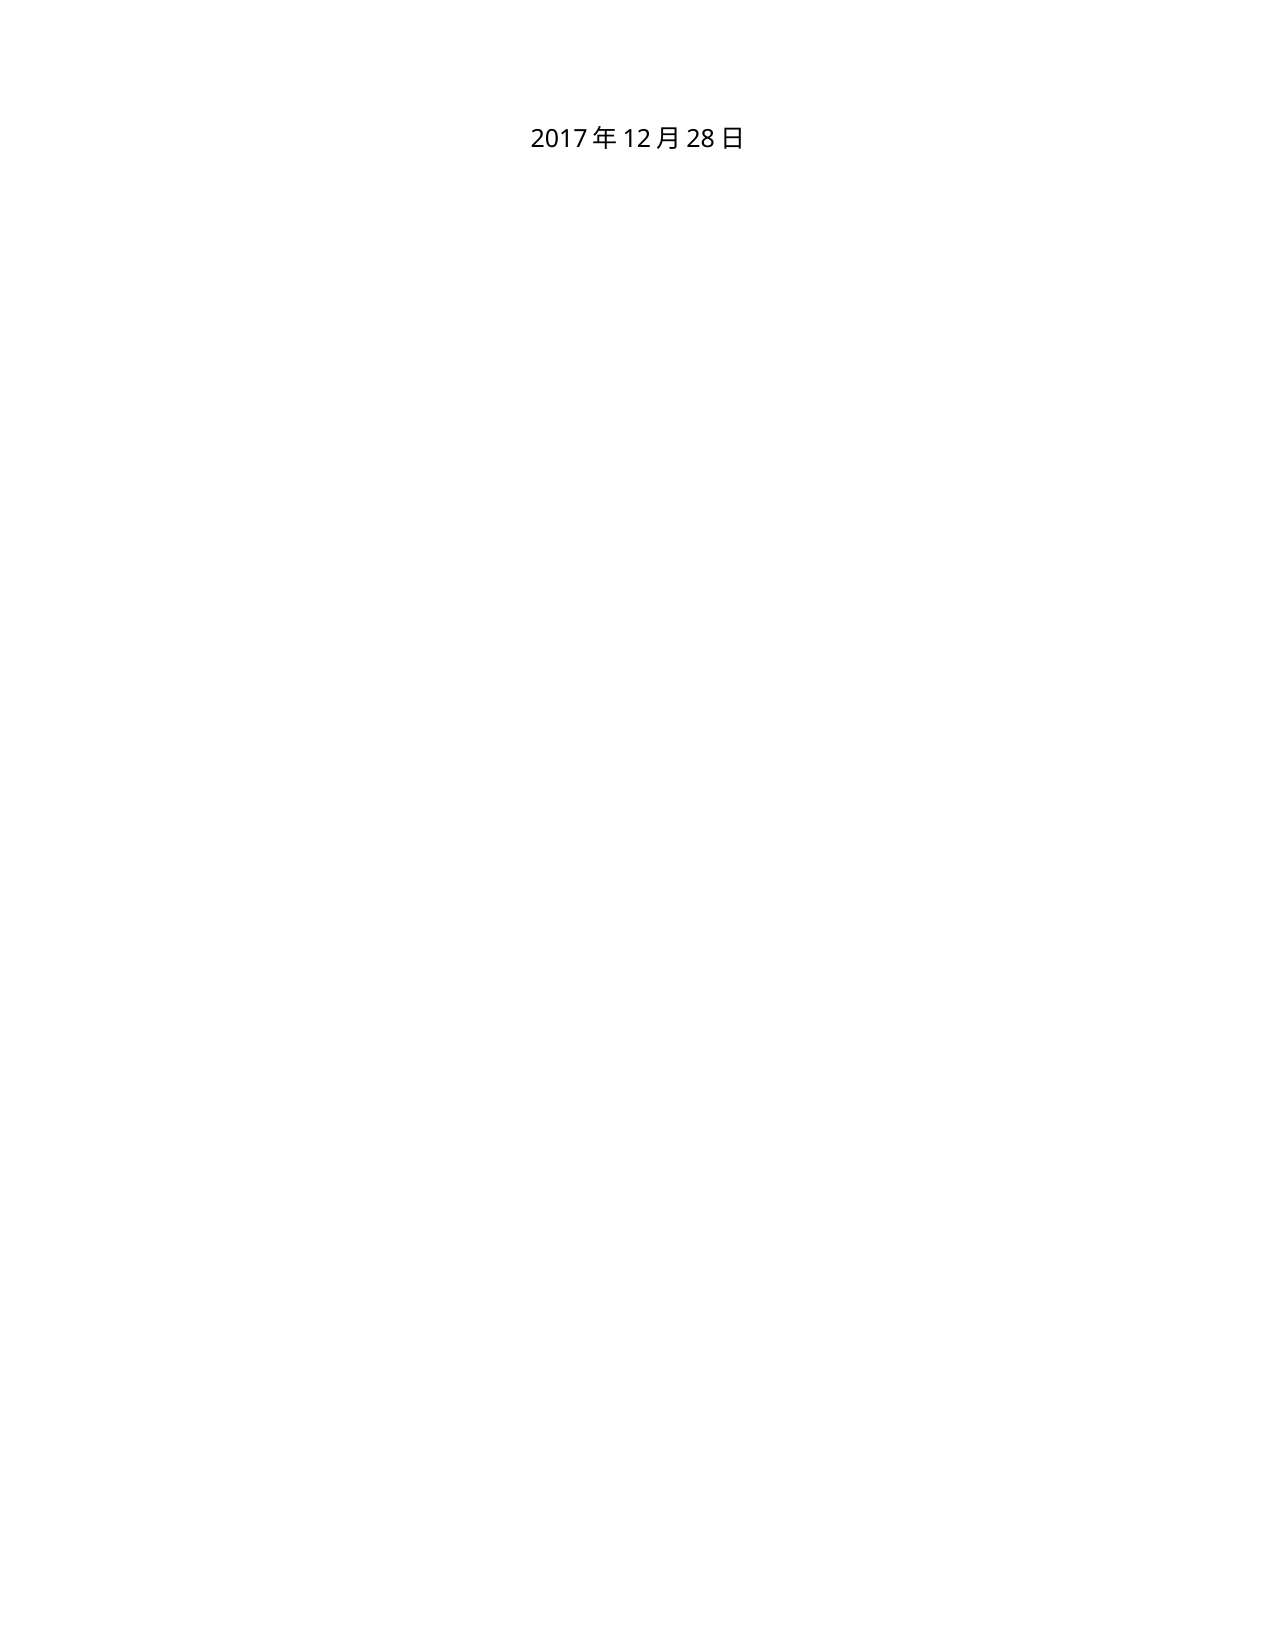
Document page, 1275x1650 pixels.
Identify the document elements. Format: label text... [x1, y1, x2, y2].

text 2017年12月28日 [118, 118, 1157, 154]
